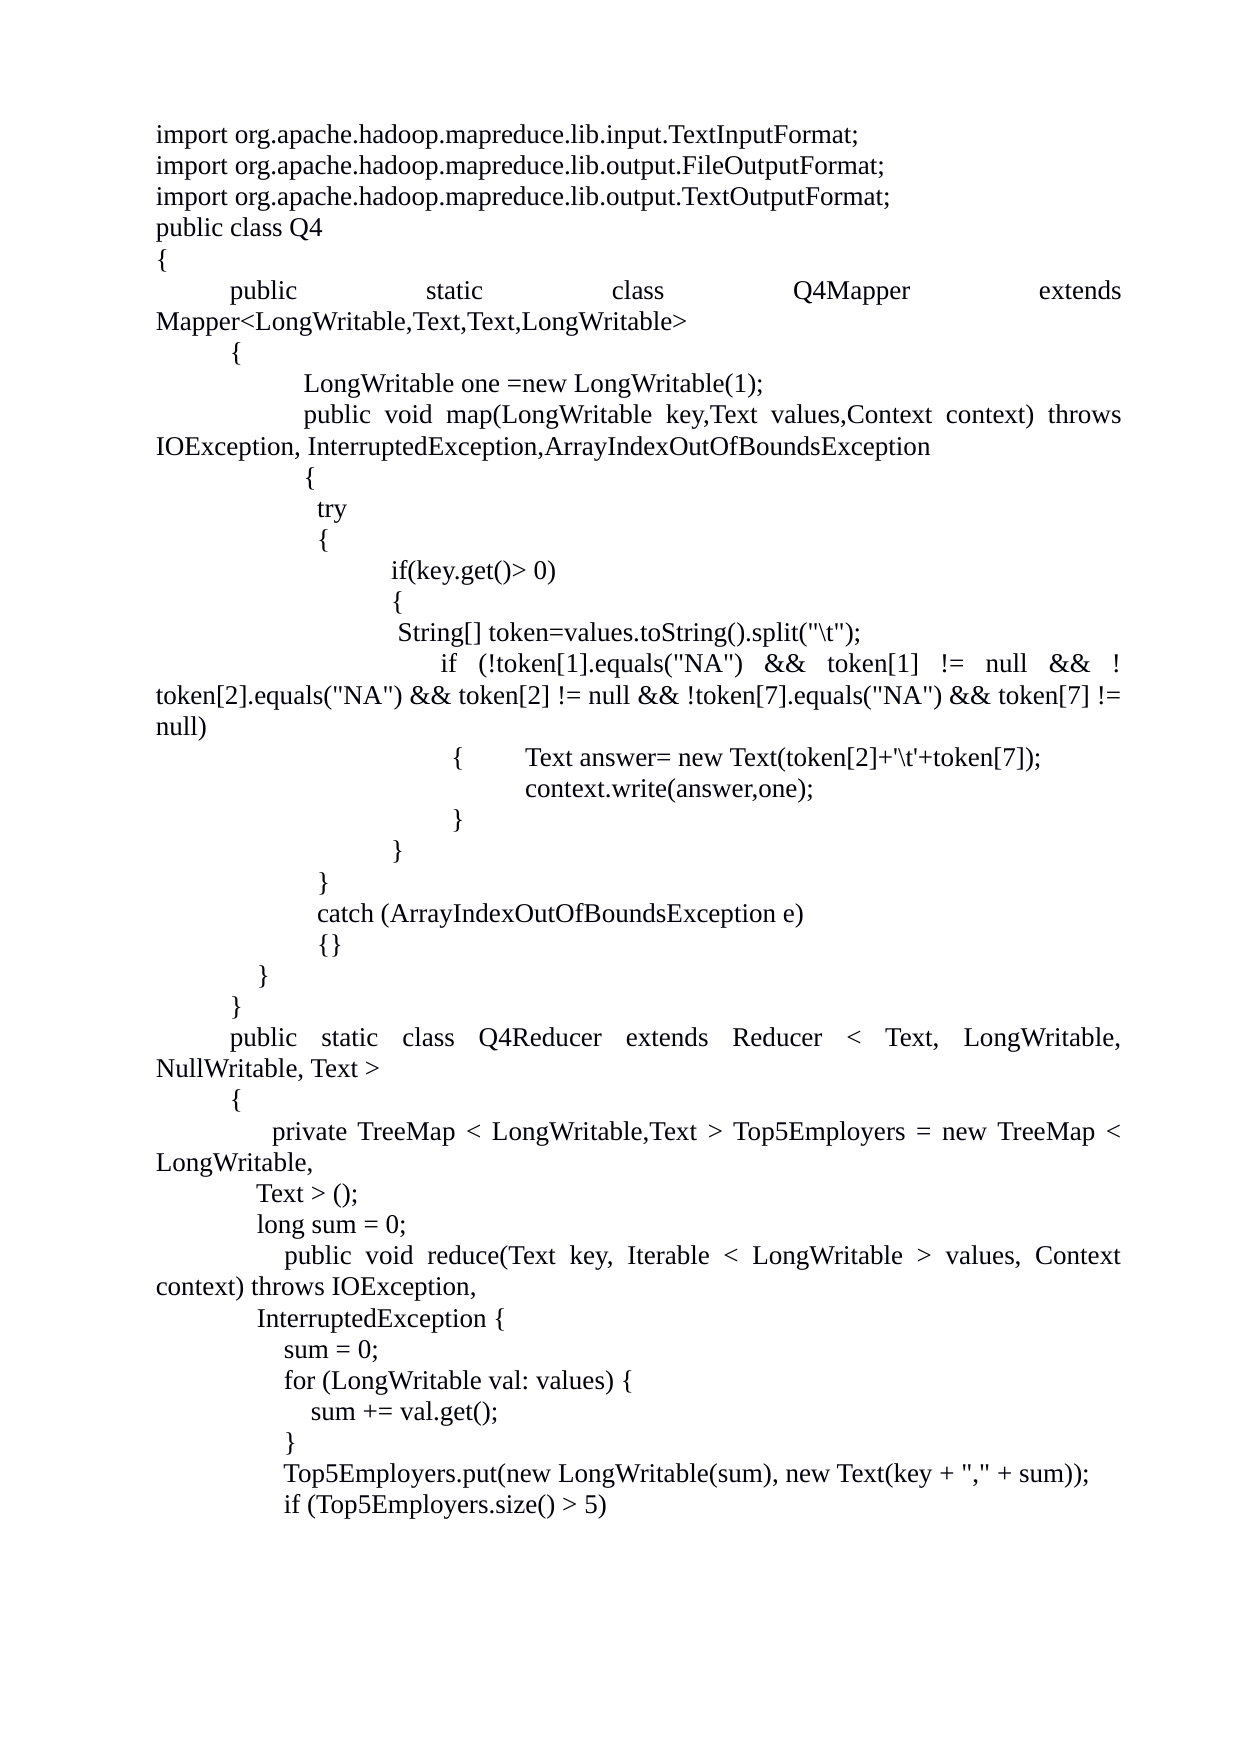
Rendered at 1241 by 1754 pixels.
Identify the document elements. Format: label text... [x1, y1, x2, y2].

text InterruptedException { [156, 1302, 1122, 1333]
text { [156, 585, 1122, 616]
text { [156, 243, 1122, 274]
text } [156, 990, 1122, 1021]
text { Text answer= new Text(token[2]+'\t'+token[7]); [156, 741, 1122, 772]
text context.write(answer,one); [156, 772, 1122, 803]
text { [156, 1084, 1122, 1115]
text } [156, 803, 1122, 834]
text LongWritable one =new LongWritable(1); [156, 367, 1122, 398]
text Text > (); [156, 1177, 1122, 1208]
text public void map(LongWritable key,Text values,Context context) throws IOException, InterruptedException,ArrayIndexOutOfBoundsException [156, 398, 1122, 461]
text public void reduce(Text key, Iterable < LongWritable > values, Context context) throws IOException, [156, 1239, 1122, 1302]
text sum += val.get(); [156, 1395, 1122, 1426]
text private TreeMap < LongWritable,Text > Top5Employers = new TreeMap < LongWritable, [156, 1115, 1122, 1177]
text try [156, 492, 1122, 523]
text long sum = 0; [156, 1208, 1122, 1239]
text for (LongWritable val: values) { [156, 1364, 1122, 1395]
text import org.apache.hadoop.mapreduce.lib.output.FileOutputFormat; [156, 149, 1122, 180]
text import org.apache.hadoop.mapreduce.lib.output.TextOutputFormat; [156, 180, 1122, 212]
text if(key.get()> 0) [156, 554, 1122, 585]
text public static class Q4Reducer extends Reducer < Text, LongWritable, NullWritable, Text > [156, 1021, 1122, 1084]
text catch (ArrayIndexOutOfBoundsException e) [156, 897, 1122, 928]
text public class Q4 [156, 212, 1122, 243]
text } [156, 1426, 1122, 1457]
text } [156, 866, 1122, 897]
text import org.apache.hadoop.mapreduce.lib.input.TextInputFormat; [156, 118, 1122, 149]
text {} [156, 928, 1122, 959]
text { [156, 461, 1122, 492]
text } [156, 834, 1122, 866]
text if (Top5Employers.size() > 5) [156, 1488, 1122, 1520]
text Top5Employers.put(new LongWritable(sum), new Text(key + "," + sum)); [156, 1457, 1122, 1488]
text sum = 0; [156, 1333, 1122, 1364]
text String[] token=values.toString().split("\t"); [156, 616, 1122, 648]
text { [156, 523, 1122, 554]
text { [156, 336, 1122, 367]
text if (!token[1].equals("NA") && token[1] != null && !token[2].equals("NA") && token[2] != null && !token[7].equals("NA") && token[7] != null) [156, 648, 1122, 741]
text } [156, 959, 1122, 990]
text public static class Q4Mapper extends Mapper<LongWritable,Text,Text,LongWritable> [156, 274, 1122, 336]
